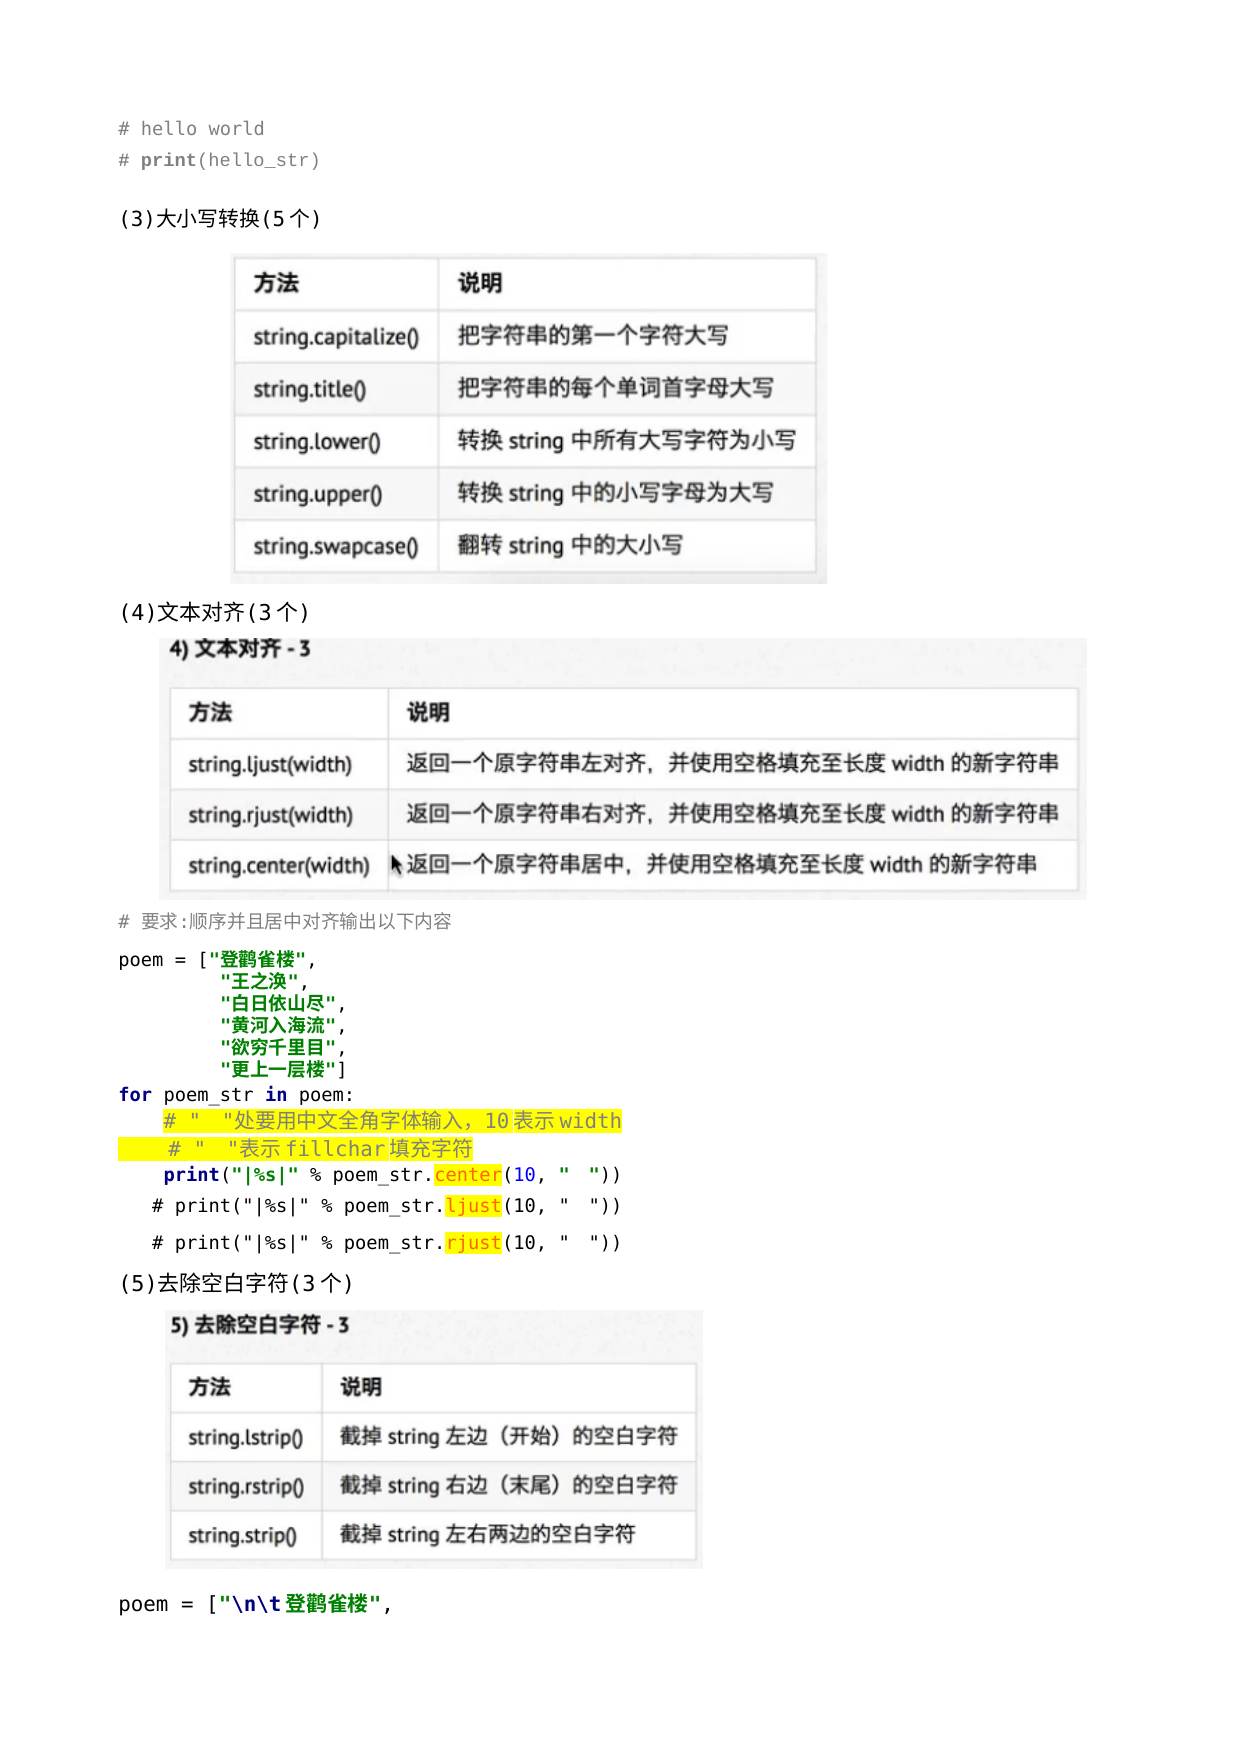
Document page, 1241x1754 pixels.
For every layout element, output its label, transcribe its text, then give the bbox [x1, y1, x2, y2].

picture [165, 1310, 703, 1569]
text (5)去除空白字符(3个) [118, 1266, 1122, 1297]
text for poem_str in poem: [118, 1084, 1122, 1106]
text # " "处要用中文全角字体输入，10表示width [118, 1109, 1122, 1133]
text "白日依山尽", [118, 993, 1122, 1015]
picture [159, 638, 1087, 900]
text # 要求:顺序并且居中对齐输出以下内容 [118, 654, 1122, 932]
text "欲穷千里目", [118, 1037, 1122, 1058]
text print("|%s|" % poem_str.center(10, " ")) [118, 1164, 1122, 1186]
text (3)大小写转换(5个) [118, 207, 1122, 231]
text # " "表示fillchar填充字符 [118, 1137, 1122, 1161]
text "王之涣", [118, 971, 1122, 993]
text # print(hello_str) [118, 151, 1122, 172]
text poem = ["\n\t登鹳雀楼", [118, 1592, 1122, 1616]
text "更上一层楼"] [118, 1058, 1122, 1080]
text "黄河入海流", [118, 1015, 1122, 1037]
text # print("|%s|" % poem_str.ljust(10, " ")) [118, 1195, 1122, 1217]
text (4)文本对齐(3个) [118, 595, 1122, 626]
picture [230, 253, 828, 584]
text poem = ["登鹳雀楼", [118, 949, 1122, 971]
text # print("|%s|" % poem_str.rjust(10, " ")) [118, 1232, 1122, 1254]
text # hello world [118, 118, 1122, 140]
